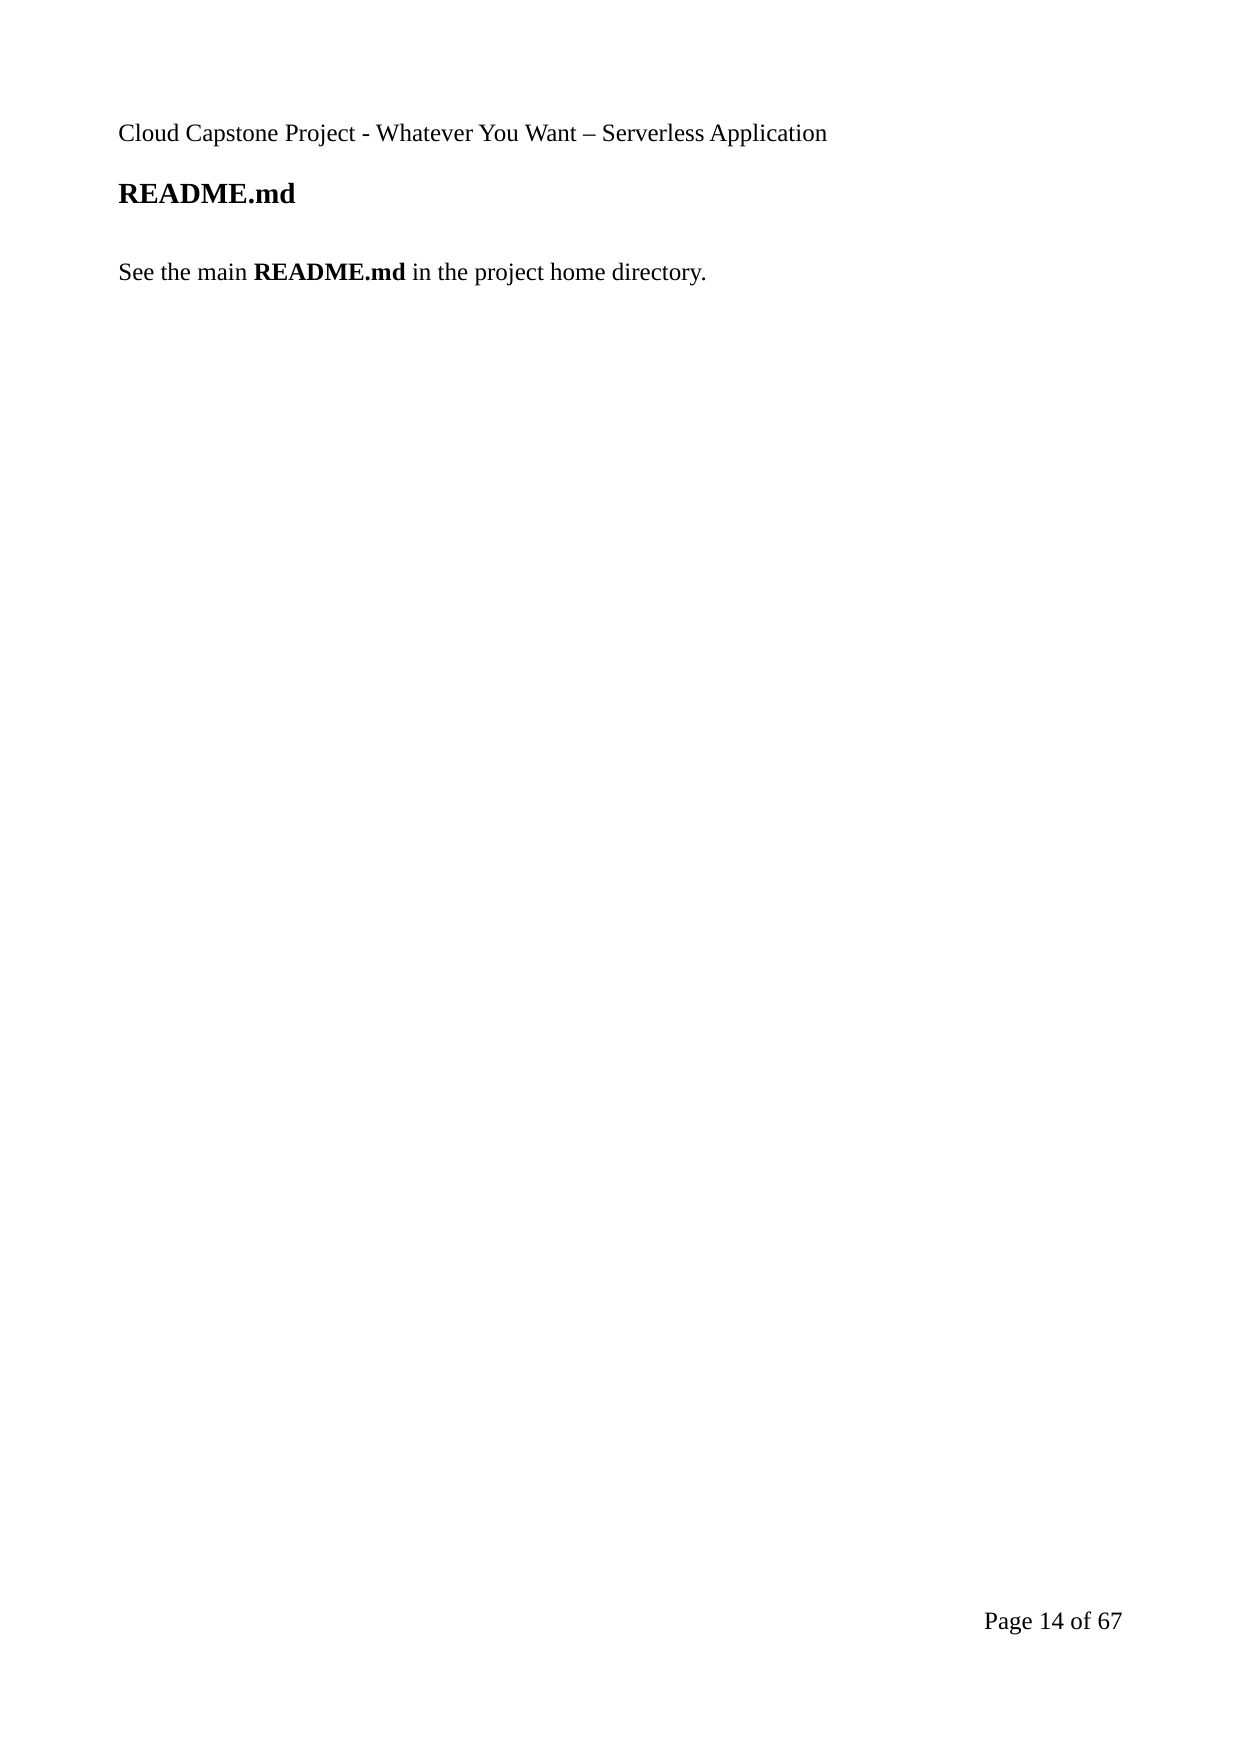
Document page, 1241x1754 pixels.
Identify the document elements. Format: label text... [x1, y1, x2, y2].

subtitle README.md [118, 176, 1122, 210]
text See the main README.md in the project home directory. [118, 257, 1122, 286]
